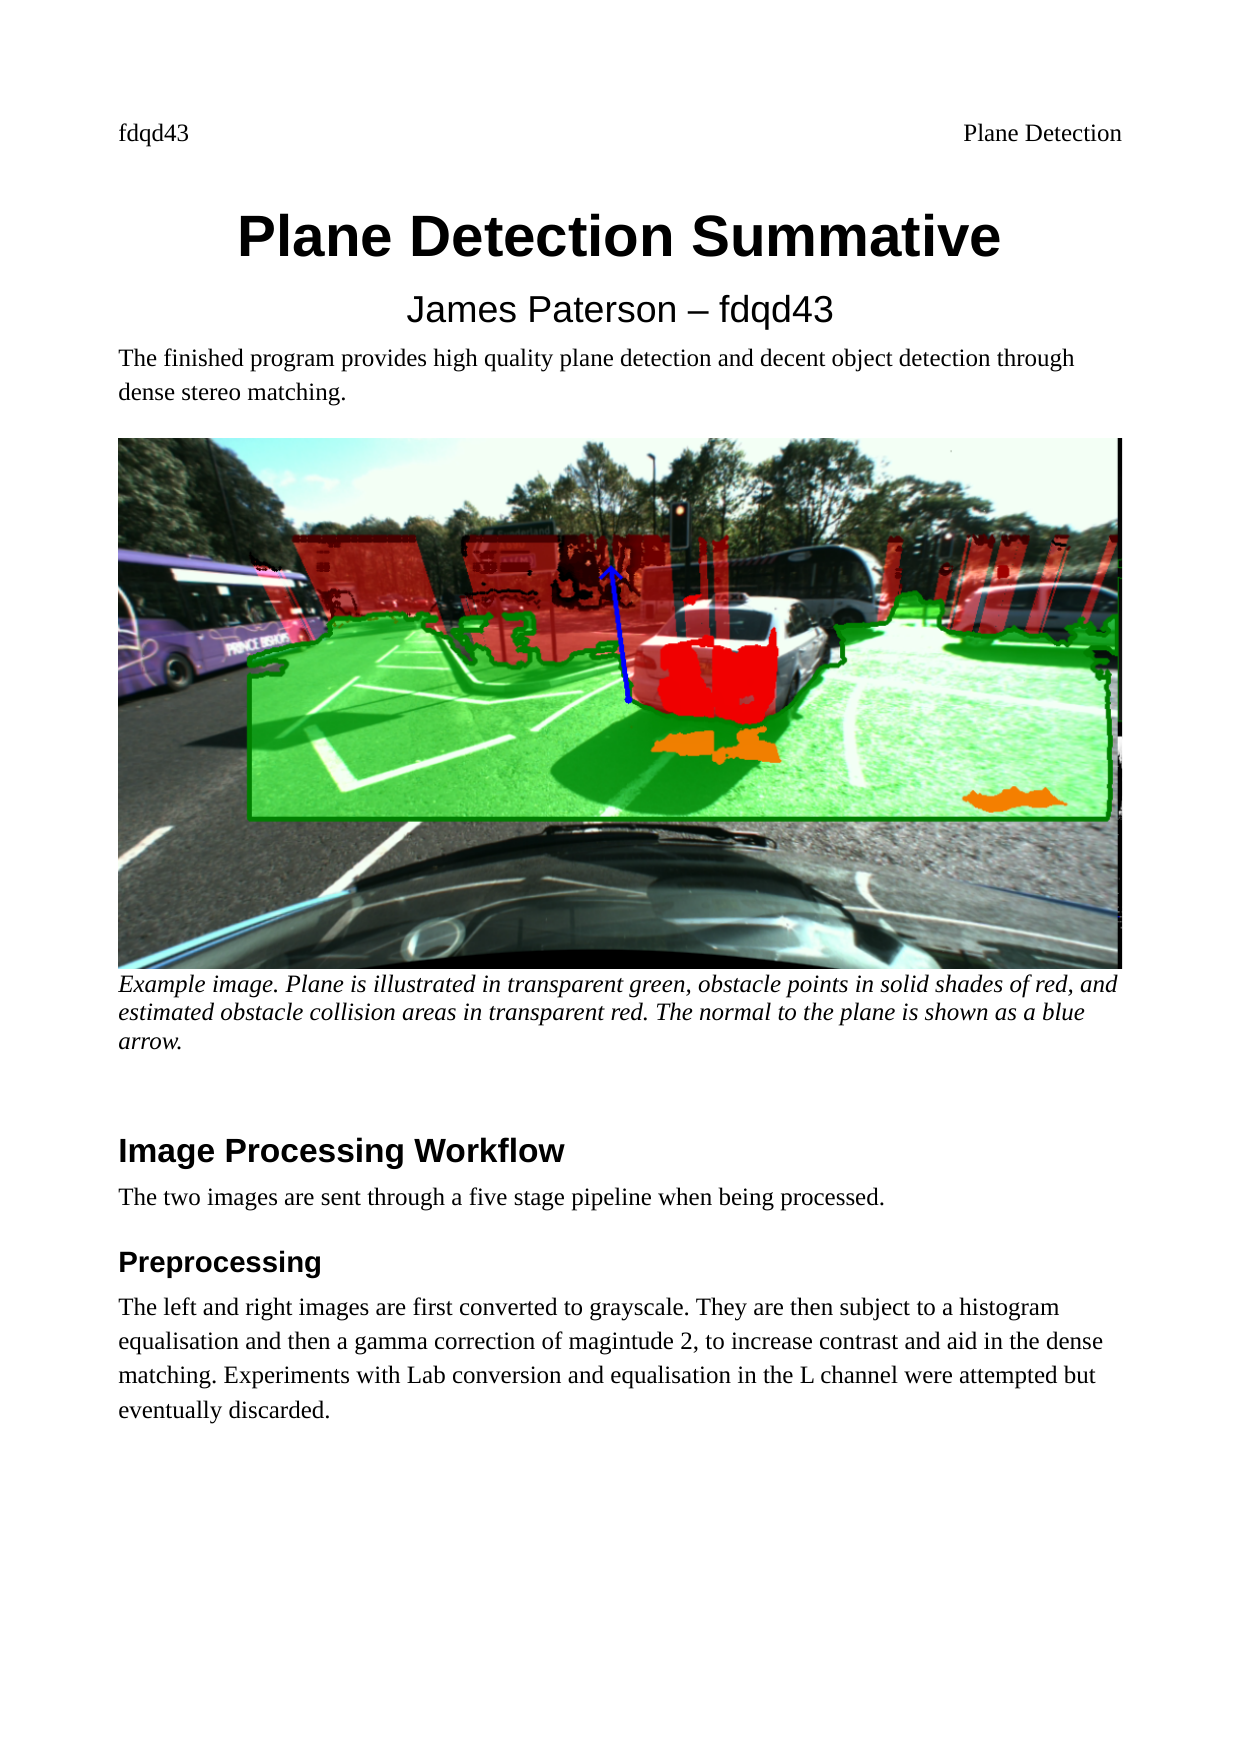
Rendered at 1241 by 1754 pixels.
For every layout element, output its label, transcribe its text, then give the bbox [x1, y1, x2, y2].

text The two images are sent through a five stage pipeline when being processed. [118, 1182, 1122, 1210]
text The finished program provides high quality plane detection and decent object detection through dense stereo matching. [118, 343, 1122, 406]
subtitle Image Processing Workflow [118, 1131, 1122, 1169]
picture [118, 438, 1123, 969]
title Plane Detection Summative [118, 201, 1122, 268]
text The left and right images are first converted to grayscale. They are then subject to a histogram equalisation and then a gamma correction of magintude 2, to increase contrast and aid in the dense matching. Experiments with Lab conversion and equalisation in the L channel were attempted but eventually discarded. [118, 1292, 1122, 1424]
text Example image. Plane is illustrated in transparent green, obstacle points in solid shades of red, and estimated obstacle collision areas in transparent red. The normal to the plane is shown as a blue arrow. [118, 969, 1122, 1055]
subtitle Preprocessing [118, 1245, 1122, 1279]
subtitle James Paterson – fdqd43 [118, 287, 1122, 330]
